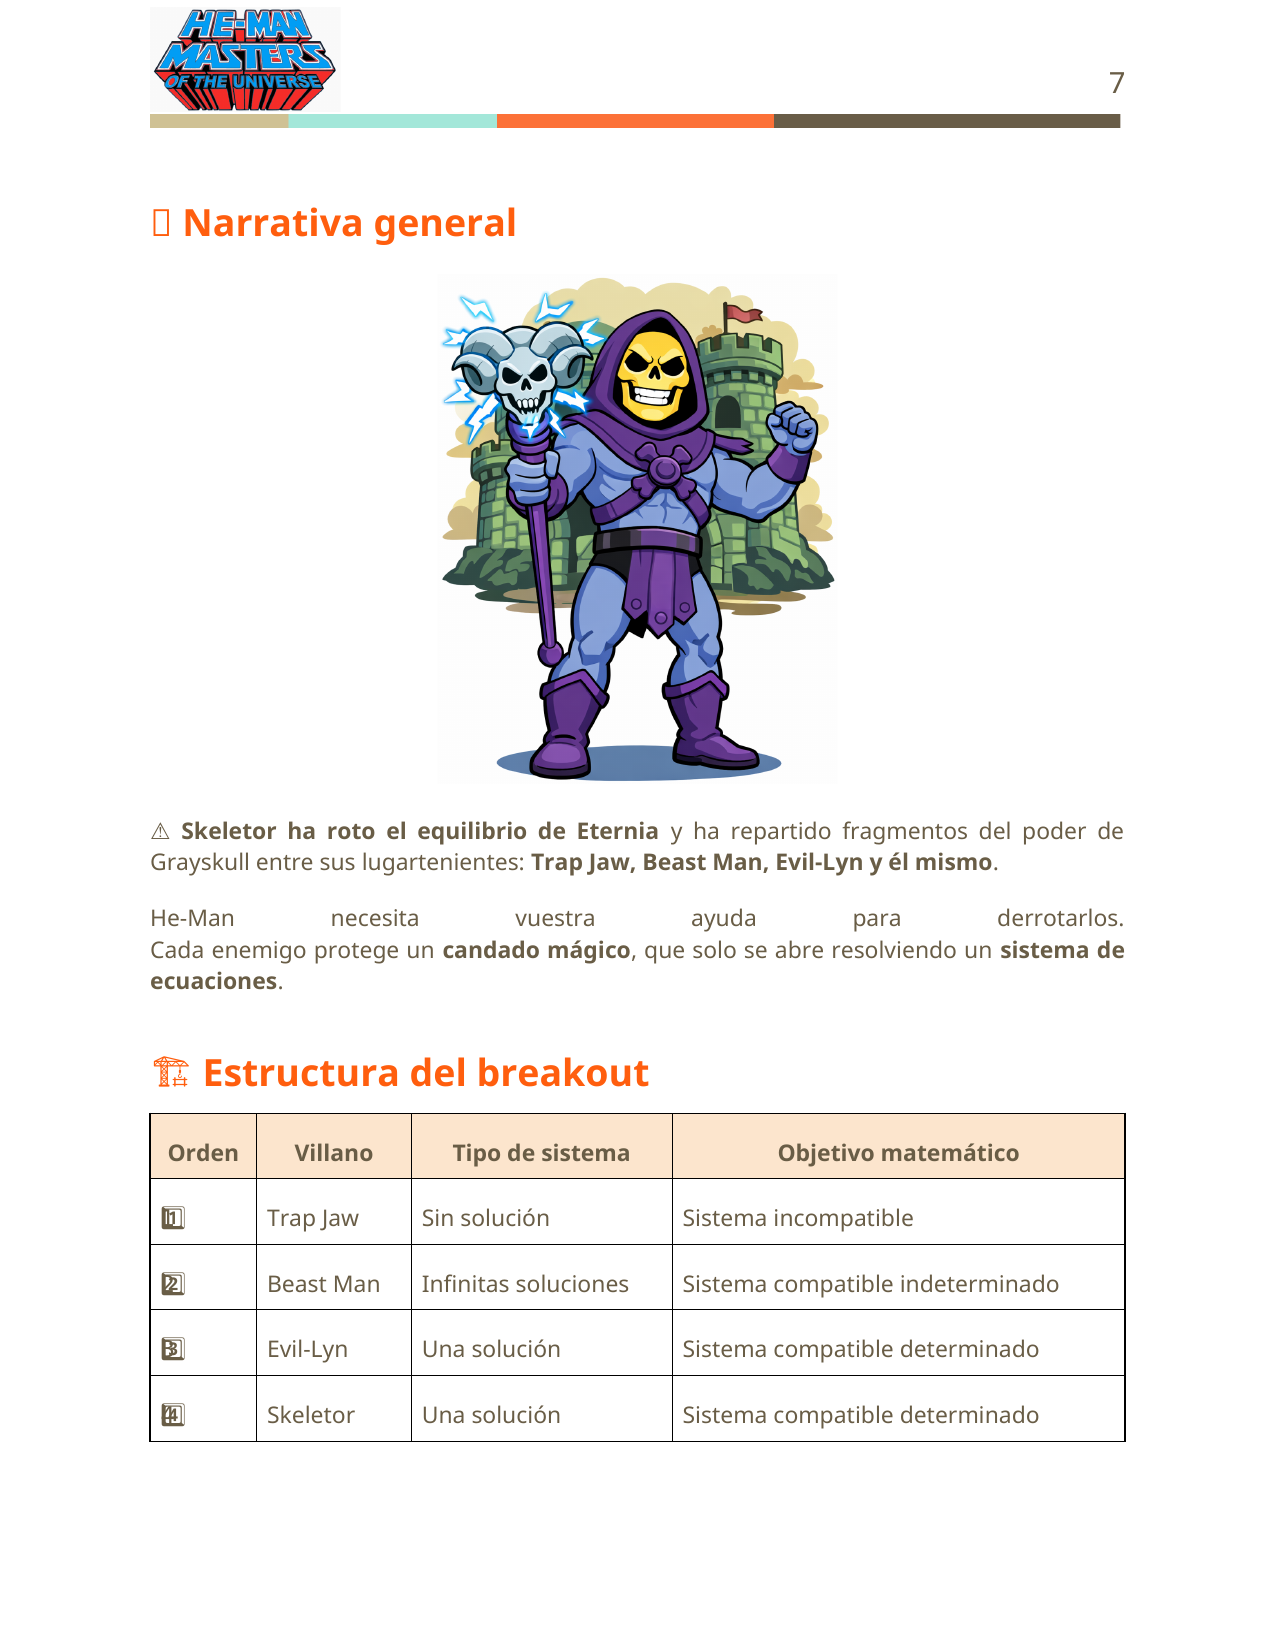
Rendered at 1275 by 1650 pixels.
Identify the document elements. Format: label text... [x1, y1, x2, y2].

table_cell Sistema incompatible [673, 1179, 1124, 1244]
table_cell Sistema compatible determinado [673, 1310, 1124, 1375]
subtitle 🌌 Narrativa general [150, 196, 1125, 247]
table_header Orden [151, 1114, 256, 1178]
table_cell Beast Man [257, 1245, 411, 1309]
text He-Man necesita vuestra ayuda para derrotarlos. Cada enemigo protege un candado mágico, que solo se abre resolviendo un sistema de ecuaciones. [150, 902, 1125, 996]
table_cell Una solución [412, 1376, 672, 1441]
table_cell 3️⃣ [151, 1310, 256, 1375]
text ⚠️ Skeletor ha roto el equilibrio de Eternia y ha repartido fragmentos del poder de Grayskull entre sus lugartenientes: Trap Jaw, Beast Man, Evil-Lyn y él mismo. [150, 815, 1125, 877]
picture [150, 7, 341, 112]
picture [437, 274, 838, 784]
table_cell 4️⃣ [151, 1376, 256, 1441]
table_cell Sistema compatible determinado [673, 1376, 1124, 1441]
table_cell 2️⃣ [151, 1245, 256, 1309]
table_cell Trap Jaw [257, 1179, 411, 1244]
table_header Villano [257, 1114, 411, 1178]
table_header Tipo de sistema [412, 1114, 672, 1178]
picture [150, 114, 1121, 128]
table_cell Una solución [412, 1310, 672, 1375]
table_cell 1️⃣ [151, 1179, 256, 1244]
table_cell Evil-Lyn [257, 1310, 411, 1375]
table_header Objetivo matemático [673, 1114, 1124, 1178]
table_cell Sistema compatible indeterminado [673, 1245, 1124, 1309]
table_cell Skeletor [257, 1376, 411, 1441]
table_cell Sin solución [412, 1179, 672, 1244]
subtitle 🏗️ Estructura del breakout [150, 1046, 1125, 1097]
table_cell Infinitas soluciones [412, 1245, 672, 1309]
